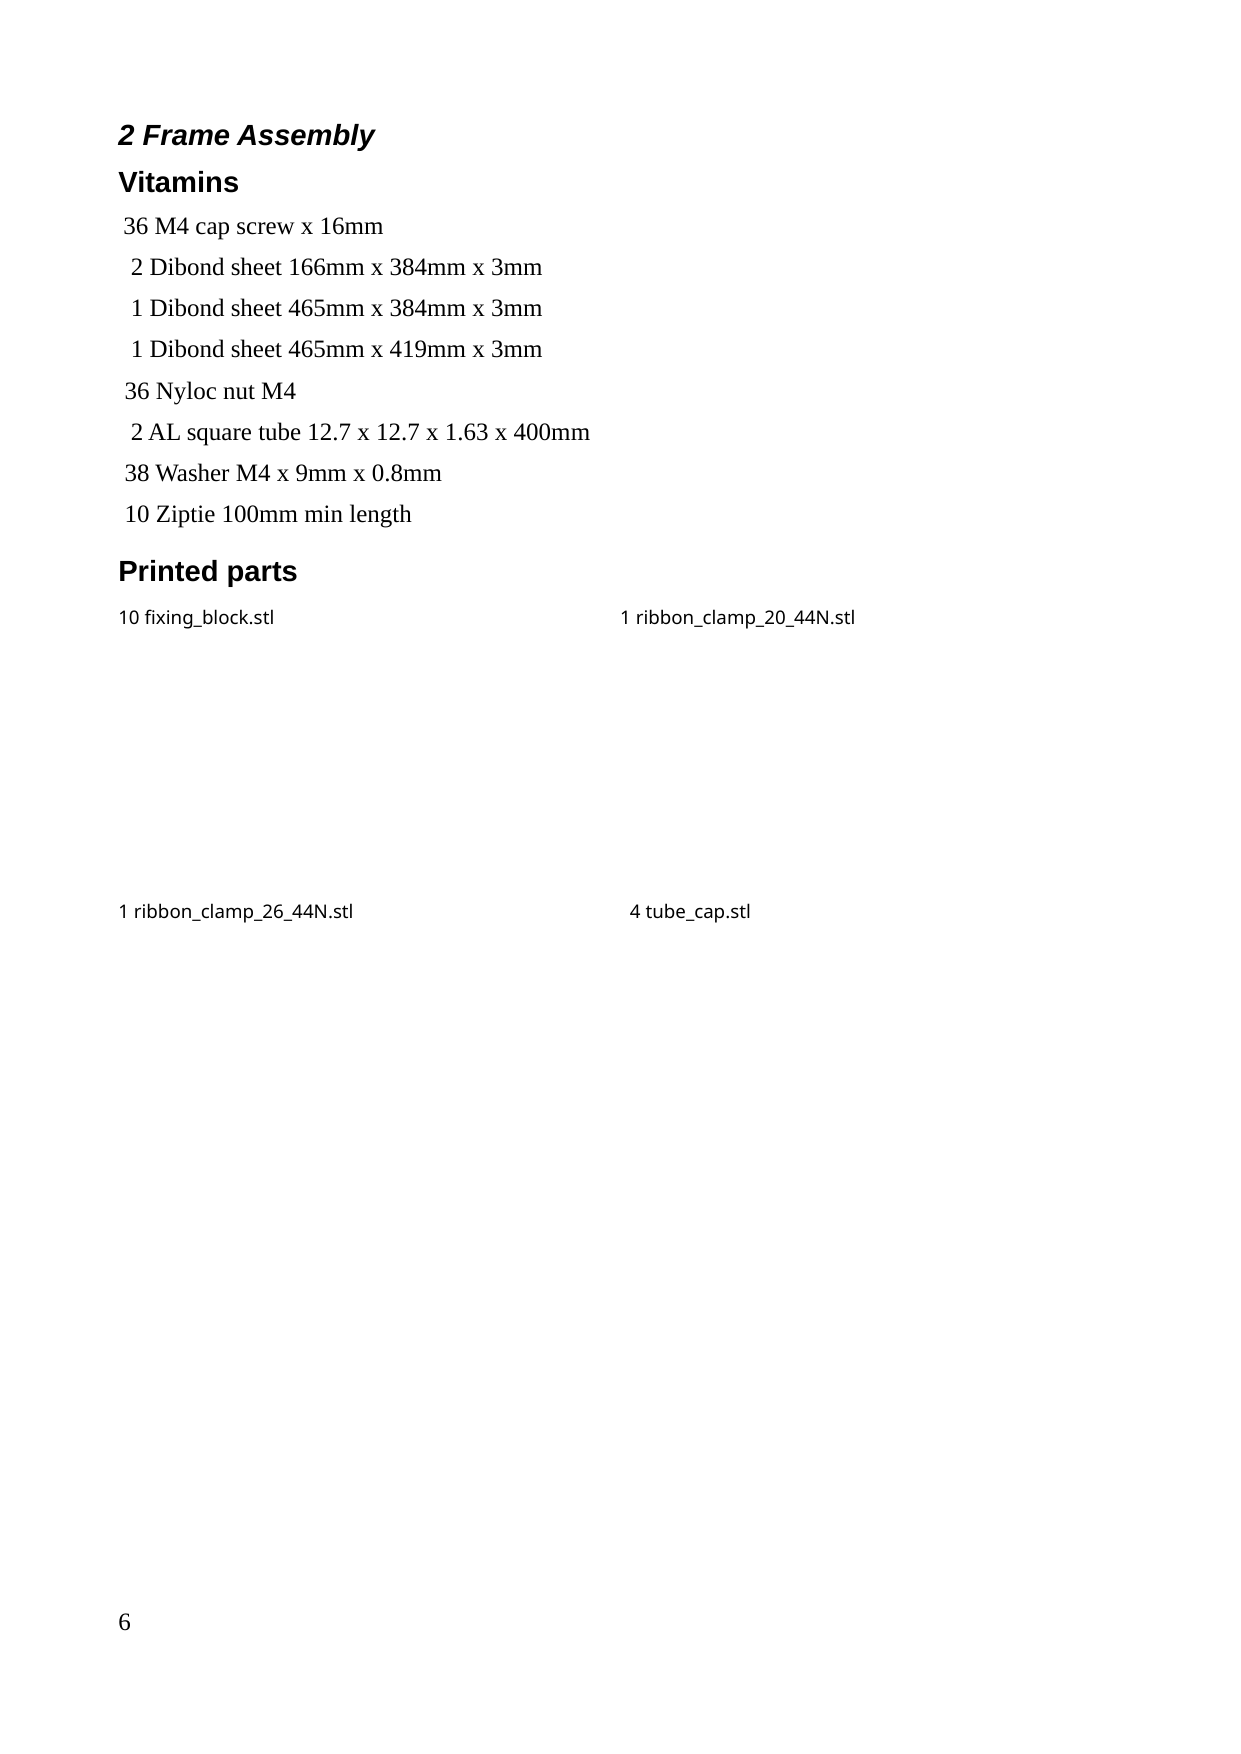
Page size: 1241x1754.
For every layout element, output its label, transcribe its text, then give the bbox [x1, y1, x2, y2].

table_header 10 fixing_block.stl [118, 600, 620, 894]
text 2 AL square tube 12.7 x 12.7 x 1.63 x 400mm [118, 417, 1122, 446]
subtitle Vitamins [118, 165, 1122, 199]
table_cell 4 tube_cap.stl [620, 894, 1122, 1189]
text 1 Dibond sheet 465mm x 419mm x 3mm [118, 334, 1122, 363]
text 36 M4 cap screw x 16mm [118, 211, 1122, 239]
table_cell 1 ribbon_clamp_26_44N.stl [118, 894, 620, 1189]
subtitle Frame Assembly [118, 118, 1122, 152]
text 1 Dibond sheet 465mm x 384mm x 3mm [118, 293, 1122, 322]
text 38 Washer M4 x 9mm x 0.8mm [118, 458, 1122, 487]
subtitle Printed parts [118, 554, 1122, 588]
text 10 Ziptie 100mm min length [118, 499, 1122, 528]
text 2 Dibond sheet 166mm x 384mm x 3mm [118, 252, 1122, 281]
text 36 Nyloc nut M4 [118, 376, 1122, 404]
table_header 1 ribbon_clamp_20_44N.stl [620, 600, 1122, 894]
